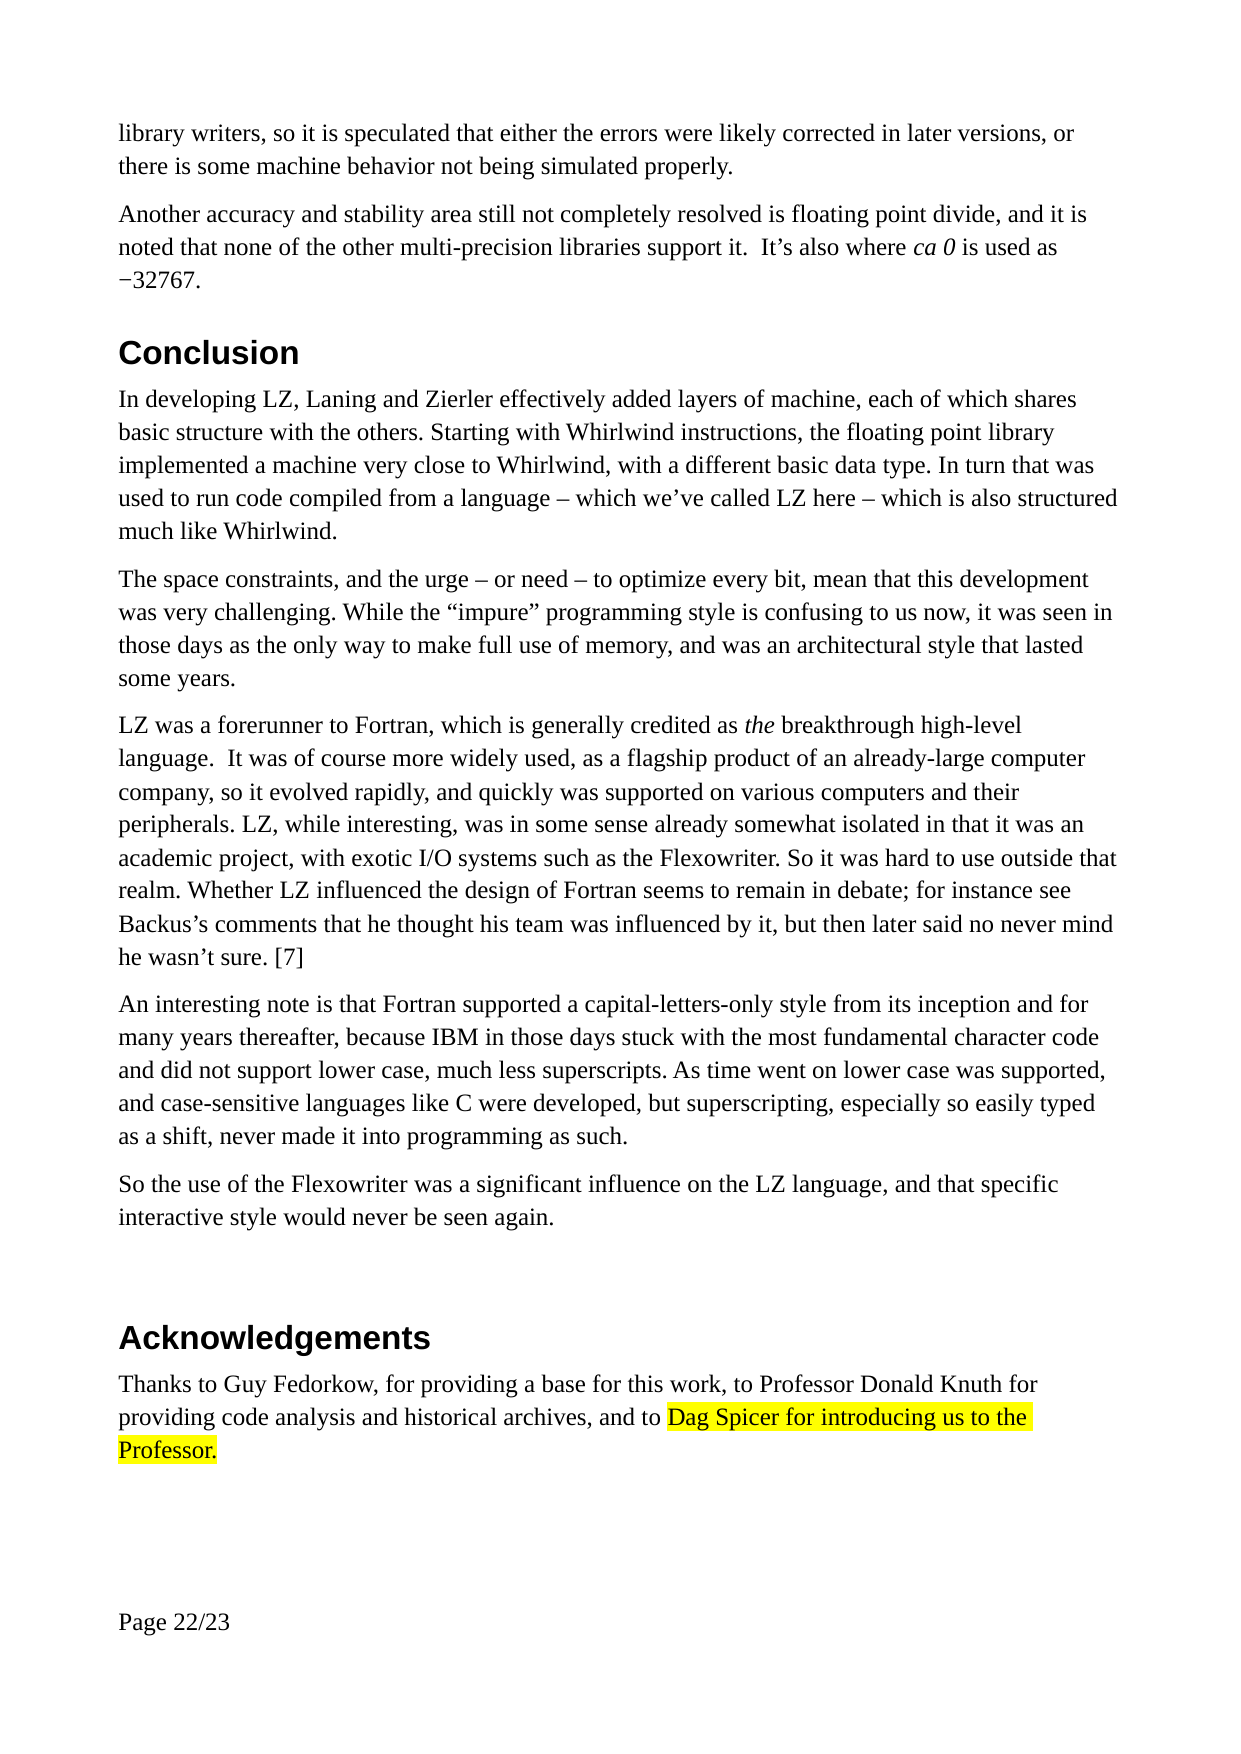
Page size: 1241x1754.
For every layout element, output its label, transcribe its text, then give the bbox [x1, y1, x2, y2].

text So the use of the Flexowriter was a significant influence on the LZ language, and that specific interactive style would never be seen again. [118, 1169, 1122, 1231]
subtitle Conclusion [118, 333, 1122, 372]
text An interesting note is that Fortran supported a capital-letters-only style from its inception and for many years thereafter, because IBM in those days stuck with the most fundamental character code and did not support lower case, much less superscripts. As time went on lower case was supported, and case-sensitive languages like C were developed, but superscripting, especially so easily typed as a shift, never made it into programming as such. [118, 989, 1122, 1150]
subtitle Acknowledgements [118, 1318, 1122, 1356]
text Thanks to Guy Fedorkow, for providing a base for this work, to Professor Donald Knuth for providing code analysis and historical archives, and to Dag Spicer for introducing us to the Professor. [118, 1369, 1122, 1464]
text In developing LZ, Laning and Zierler effectively added layers of machine, each of which shares basic structure with the others. Starting with Whirlwind instructions, the floating point library implemented a machine very close to Whirlwind, with a different basic data type. In turn that was used to run code compiled from a language – which we’ve called LZ here – which is also structured much like Whirlwind. [118, 384, 1122, 545]
text library writers, so it is speculated that either the errors were likely corrected in later versions, or there is some machine behavior not being simulated properly. [118, 118, 1122, 180]
text Another accuracy and stability area still not completely resolved is floating point divide, and it is noted that none of the other multi-precision libraries support it. It’s also where ca 0 is used as −32767. [118, 199, 1122, 293]
text The space constraints, and the urge – or need – to optimize every bit, mean that this development was very challenging. While the “impure” programming style is confusing to us now, it was seen in those days as the only way to make full use of memory, and was an architectural style that lasted some years. [118, 564, 1122, 692]
text LZ was a forerunner to Fortran, which is generally credited as the breakthrough high-level language. It was of course more widely used, as a flagship product of an already-large computer company, so it evolved rapidly, and quickly was supported on various computers and their peripherals. LZ, while interesting, was in some sense already somewhat isolated in that it was an academic project, with exotic I/O systems such as the Flexowriter. So it was hard to use outside that realm. Whether LZ influenced the design of Fortran seems to remain in debate; for instance see Backus’s comments that he thought his team was influenced by it, but then later said no never mind he wasn’t sure. [7] [118, 711, 1122, 970]
